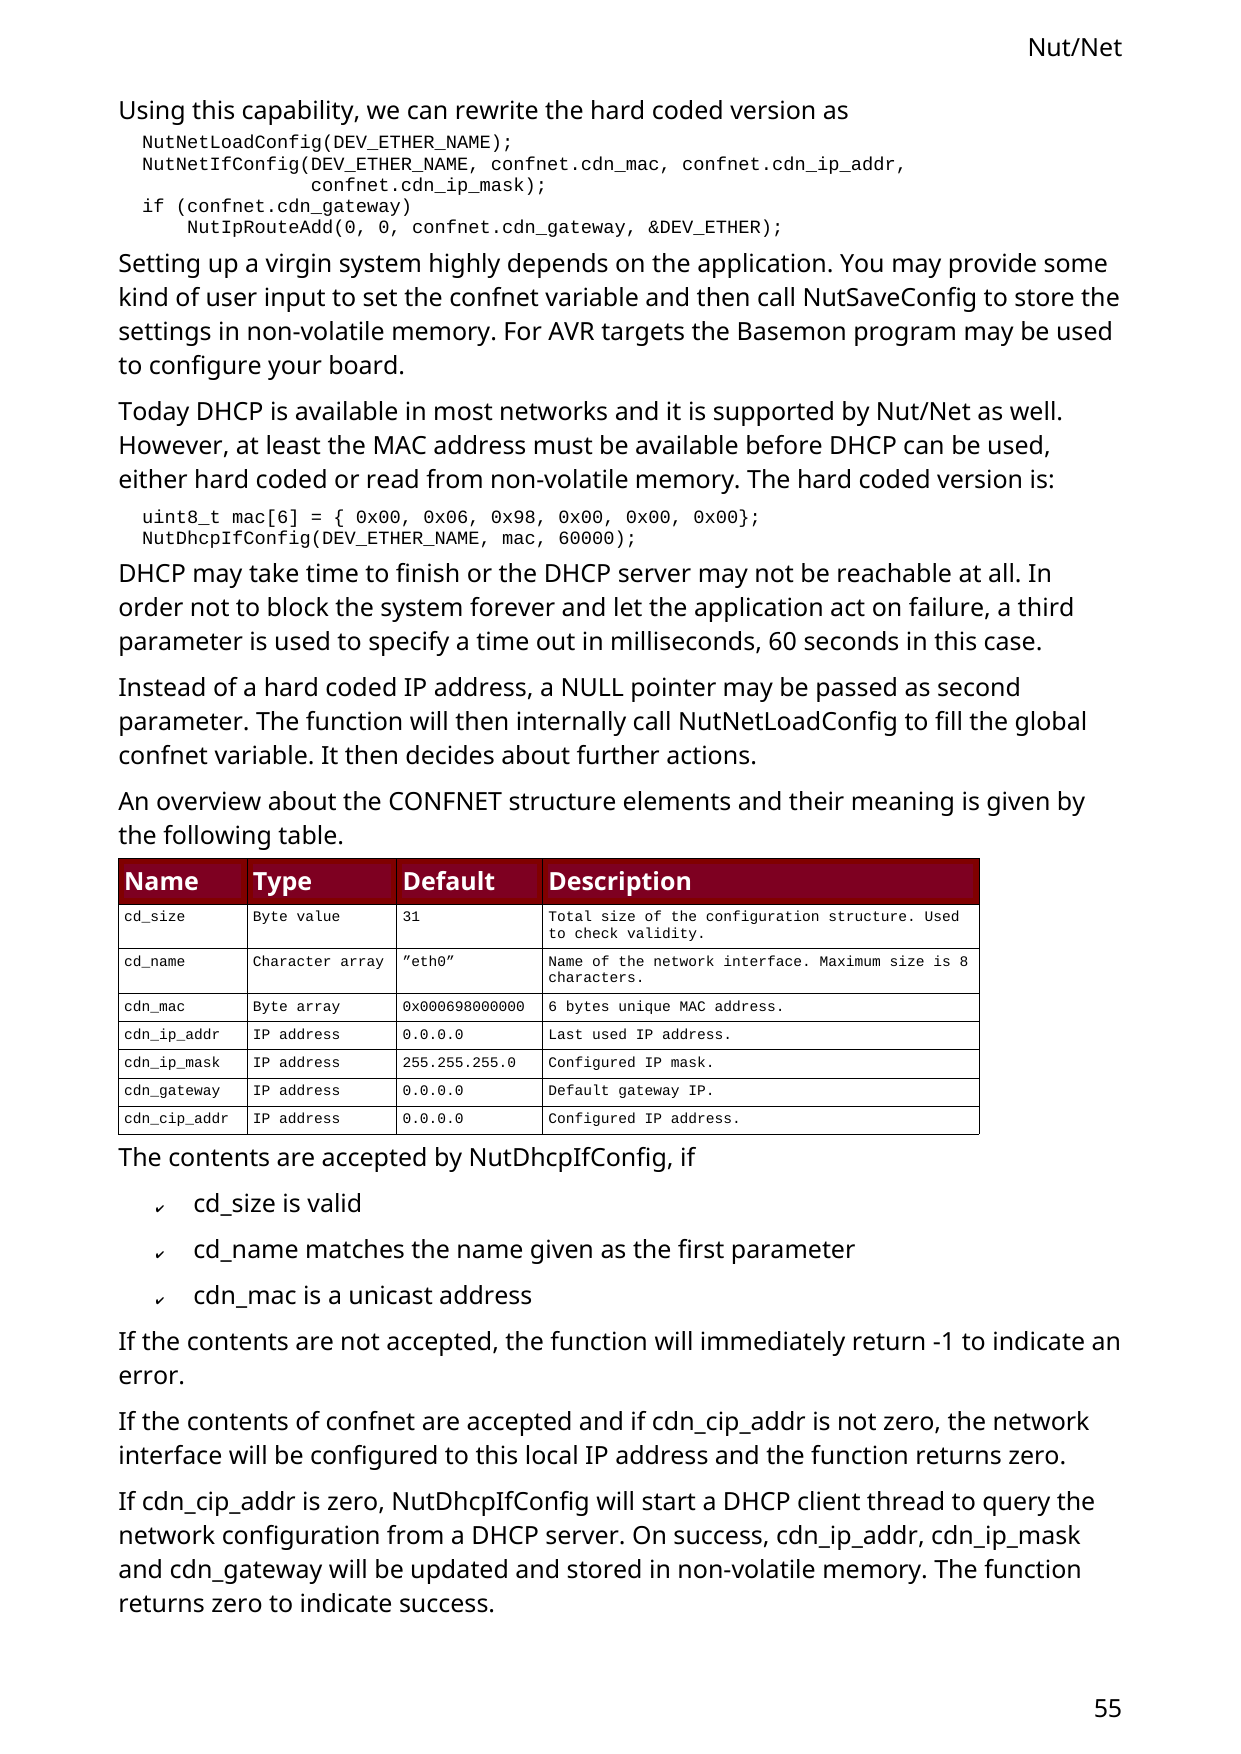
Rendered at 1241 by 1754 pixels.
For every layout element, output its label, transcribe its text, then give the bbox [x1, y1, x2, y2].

table_cell IP address [248, 1022, 396, 1049]
table_cell Name of the network interface. Maximum size is 8 characters. [543, 949, 979, 993]
list cd_name matches the name given as the first parameter [156, 1232, 1122, 1266]
table_header Name [119, 859, 247, 904]
table_cell Byte array [248, 994, 396, 1021]
text NutDhcpIfConfig(DEV_ETHER_NAME, mac, 60000); [142, 529, 1122, 550]
text confnet.cdn_ip_mask); [142, 176, 1122, 197]
text Today DHCP is available in most networks and it is supported by Nut/Net as well. However, at least the MAC address must be available before DHCP can be used, either hard coded or read from non-volatile memory. The hard coded version is: [118, 393, 1122, 496]
table_cell Last used IP address. [543, 1022, 979, 1049]
text DHCP may take time to finish or the DHCP server may not be reachable at all. In order not to block the system forever and let the application act on failure, a third parameter is used to specify a time out in milliseconds, 60 seconds in this case. [118, 556, 1122, 658]
text if (confnet.cdn_gateway) [142, 197, 1122, 218]
table_cell Configured IP mask. [543, 1050, 979, 1077]
table_cell 0.0.0.0 [397, 1079, 542, 1106]
text uint8_t mac[6] = { 0x00, 0x06, 0x98, 0x00, 0x00, 0x00}; [142, 507, 1122, 529]
text Setting up a virgin system highly depends on the application. You may provide some kind of user input to set the confnet variable and then call NutSaveConfig to store the settings in non-volatile memory. For AVR targets the Basemon program may be used to configure your board. [118, 245, 1122, 381]
table_cell cd_size [119, 905, 247, 948]
table_cell 255.255.255.0 [397, 1050, 542, 1077]
text NutNetLoadConfig(DEV_ETHER_NAME); [142, 133, 1122, 154]
text NutIpRouteAdd(0, 0, confnet.cdn_gateway, &DEV_ETHER); [142, 218, 1122, 239]
table_cell cdn_ip_mask [119, 1050, 247, 1077]
table_cell ”eth0” [397, 949, 542, 993]
text Instead of a hard coded IP address, a NULL pointer may be passed as second parameter. The function will then internally call NutNetLoadConfig to fill the global confnet variable. It then decides about further actions. [118, 670, 1122, 772]
table_cell IP address [248, 1050, 396, 1077]
table_cell Byte value [248, 905, 396, 948]
text NutNetIfConfig(DEV_ETHER_NAME, confnet.cdn_mac, confnet.cdn_ip_addr, [142, 154, 1122, 176]
table_cell 0.0.0.0 [397, 1107, 542, 1134]
table_cell 0.0.0.0 [397, 1022, 542, 1049]
table_cell cdn_gateway [119, 1079, 247, 1106]
table_cell cdn_mac [119, 994, 247, 1021]
table_header Type [248, 859, 396, 904]
table_cell Total size of the configuration structure. Used to check validity. [543, 905, 979, 948]
table_cell cdn_cip_addr [119, 1107, 247, 1134]
text If cdn_cip_addr is zero, NutDhcpIfConfig will start a DHCP client thread to query the network configuration from a DHCP server. On success, cdn_ip_addr, cdn_ip_mask and cdn_gateway will be updated and stored in non-volatile memory. The function returns zero to indicate success. [118, 1483, 1122, 1620]
table_cell 0x000698000000 [397, 994, 542, 1021]
table_header Default [397, 859, 542, 904]
list cd_size is valid [156, 1186, 1122, 1220]
table_cell 6 bytes unique MAC address. [543, 994, 979, 1021]
text An overview about the CONFNET structure elements and their meaning is given by the following table. [118, 784, 1122, 852]
text The contents are accepted by NutDhcpIfConfig, if [118, 1140, 1122, 1174]
table_cell Configured IP address. [543, 1107, 979, 1134]
table_cell 31 [397, 905, 542, 948]
table_cell Default gateway IP. [543, 1079, 979, 1106]
text If the contents of confnet are accepted and if cdn_cip_addr is not zero, the network interface will be configured to this local IP address and the function returns zero. [118, 1403, 1122, 1472]
table_cell cdn_ip_addr [119, 1022, 247, 1049]
table_cell Character array [248, 949, 396, 993]
table_cell cd_name [119, 949, 247, 993]
list cdn_mac is a unicast address [156, 1277, 1122, 1312]
text Using this capability, we can rewrite the hard coded version as [118, 93, 1122, 127]
table_header Description [543, 859, 979, 904]
table_cell IP address [248, 1107, 396, 1134]
text If the contents are not accepted, the function will immediately return -1 to indicate an error. [118, 1323, 1122, 1392]
table_cell IP address [248, 1079, 396, 1106]
